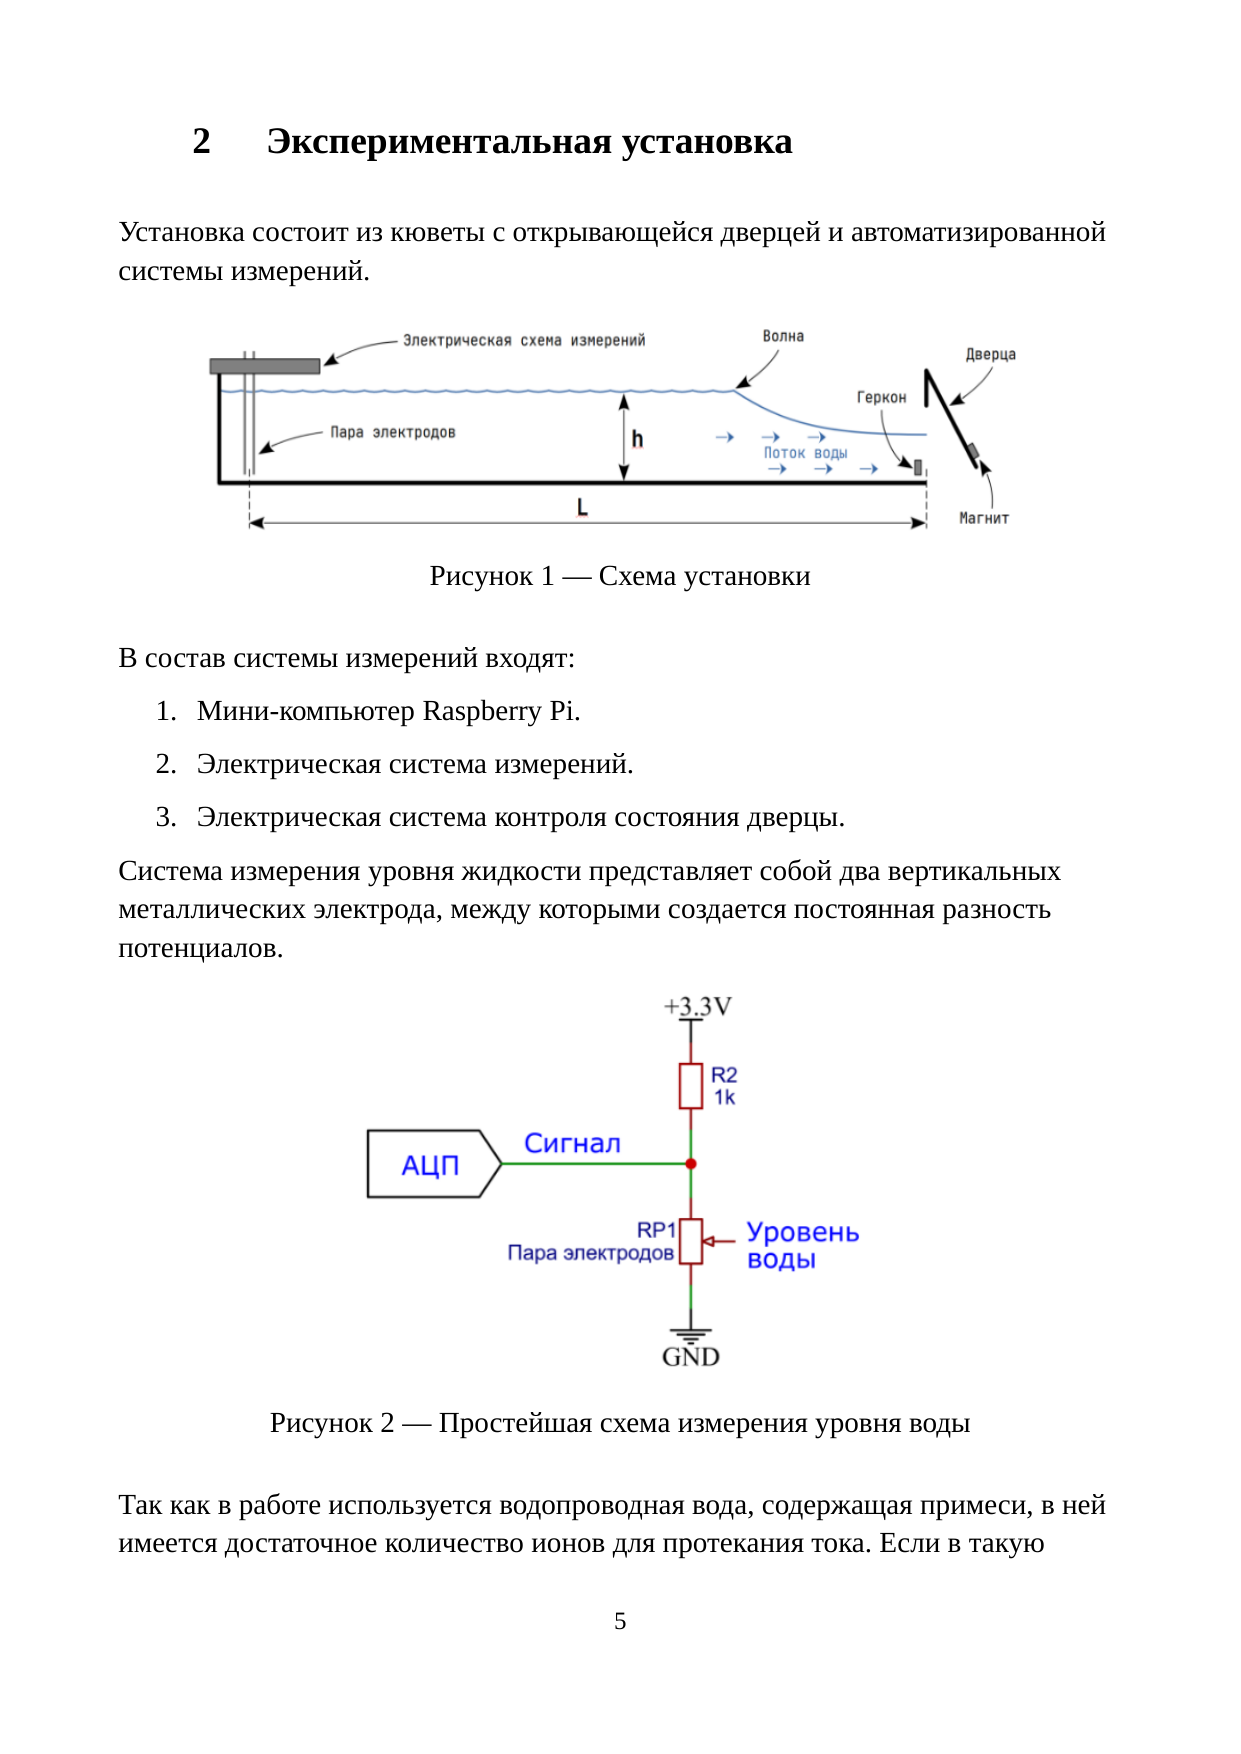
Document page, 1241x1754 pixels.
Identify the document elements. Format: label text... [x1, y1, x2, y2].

picture [352, 982, 881, 1379]
text В состав системы измерений входят: [118, 640, 1122, 674]
text Установка состоит из кюветы с открывающейся дверцей и автоматизированной системы измерений. [118, 214, 1122, 286]
list Электрическая система контроля состояния дверцы. [155, 799, 1122, 833]
list Электрическая система измерений. [155, 746, 1122, 780]
text Система измерения уровня жидкости представляет собой два вертикальных металлических электрода, между которыми создается постоянная разность потенциалов. [118, 853, 1122, 963]
subtitle Экспериментальная установка [118, 118, 1122, 161]
picture [200, 306, 1041, 539]
text Так как в работе используется водопроводная вода, содержащая примеси, в ней имеется достаточное количество ионов для протекания тока. Если в такую [118, 1487, 1122, 1559]
text Рисунок 1 — Схема установки [118, 558, 1122, 592]
text Рисунок 2 — Простейшая схема измерения уровня воды [118, 1405, 1122, 1438]
list Мини-компьютер Raspberry Pi. [155, 693, 1122, 727]
